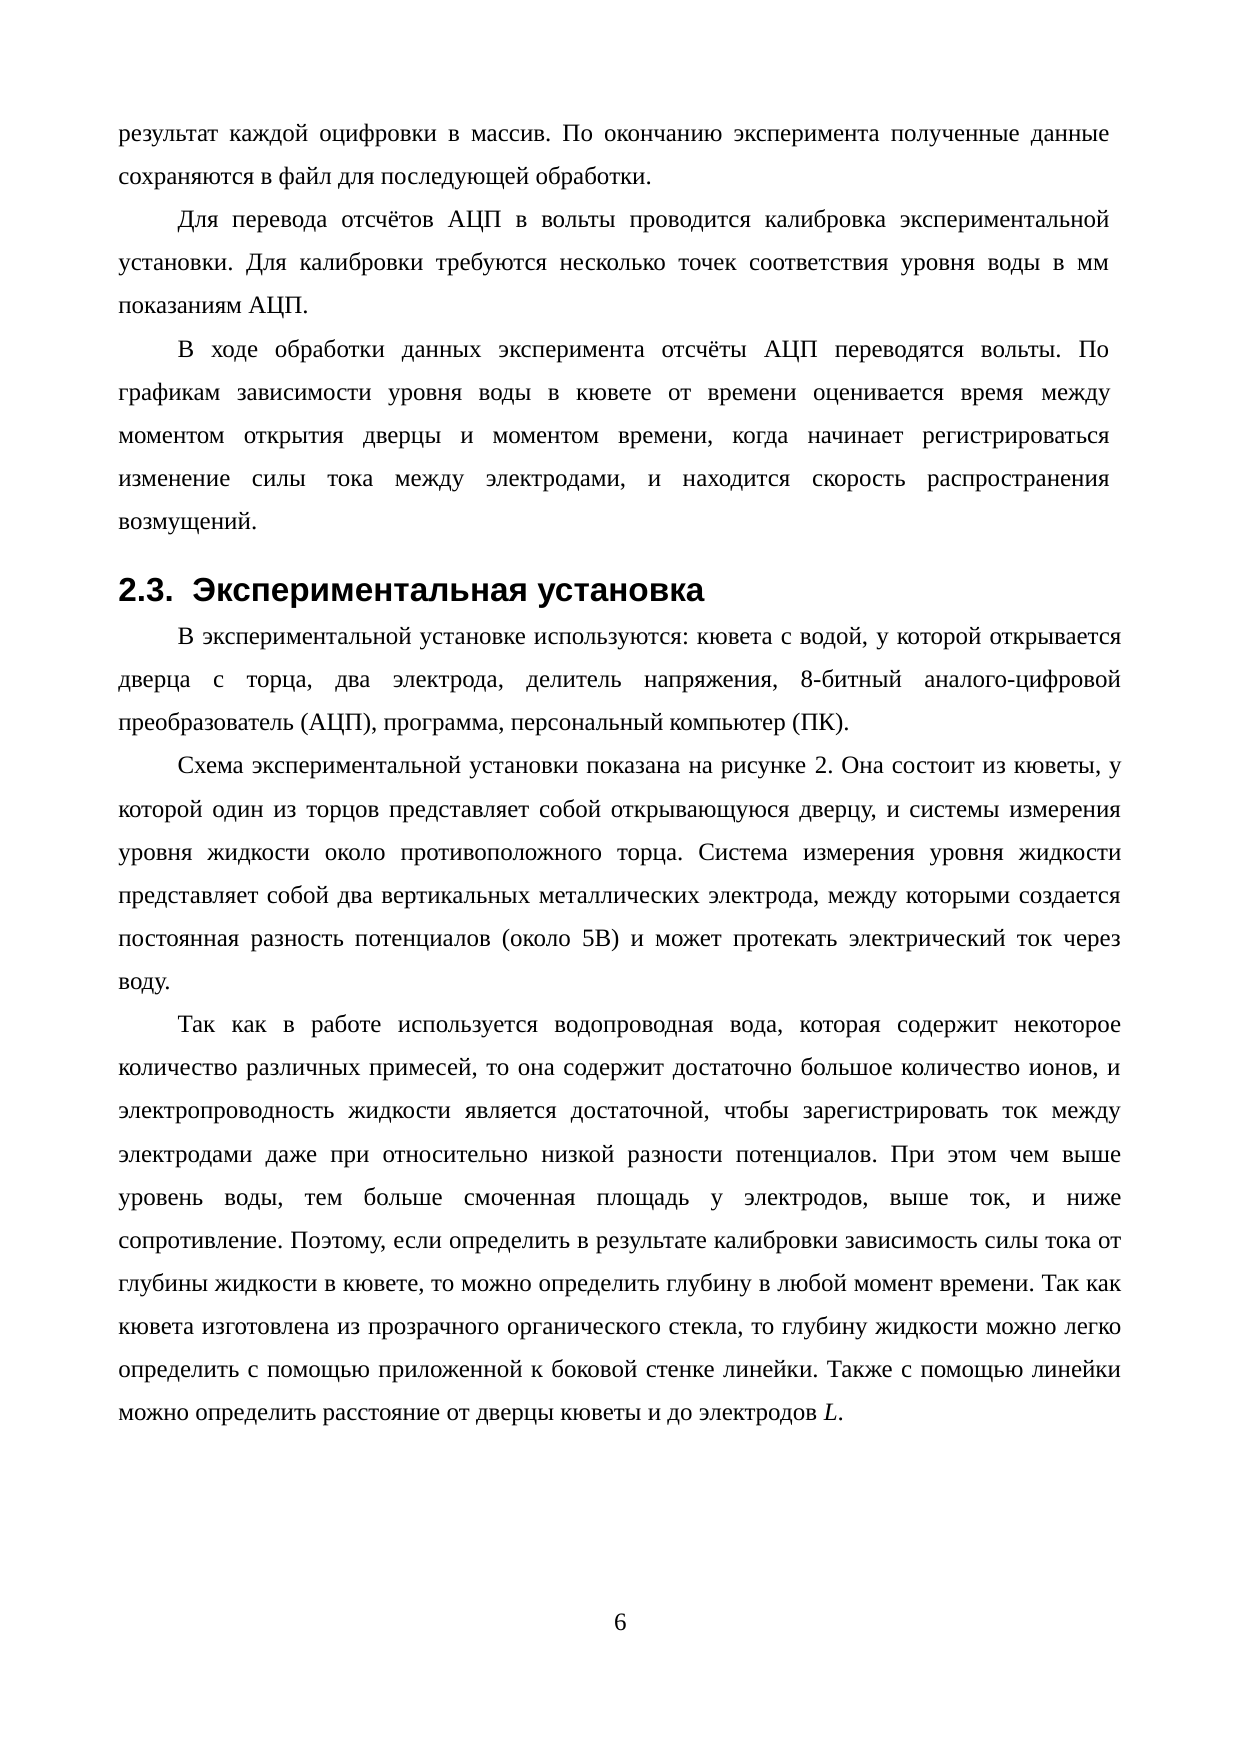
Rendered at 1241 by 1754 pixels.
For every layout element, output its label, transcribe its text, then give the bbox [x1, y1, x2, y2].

text Схема экспериментальной установки показана на рисунке 2. Она состоит из кюветы, у которой один из торцов представляет собой открывающуюся дверцу, и системы измерения уровня жидкости около противоположного торца. Система измерения уровня жидкости представляет собой два вертикальных металлических электрода, между которыми создается постоянная разность потенциалов (около 5В) и может протекать электрический ток через воду. [118, 751, 1122, 995]
text Для перевода отсчётов АЦП в вольты проводится калибровка экспериментальной установки. Для калибровки требуются несколько точек соответствия уровня воды в мм показаниям АЦП. [118, 204, 1110, 319]
subtitle Экспериментальная установка [118, 570, 1122, 609]
text Так как в работе используется водопроводная вода, которая содержит некоторое количество различных примесей, то она содержит достаточно большое количество ионов, и электропроводность жидкости является достаточной, чтобы зарегистрировать ток между электродами даже при относительно низкой разности потенциалов. При этом чем выше уровень воды, тем больше смоченная площадь у электродов, выше ток, и ниже сопротивление. Поэтому, если определить в результате калибровки зависимость силы тока от глубины жидкости в кювете, то можно определить глубину в любой момент времени. Так как кювета изготовлена из прозрачного органического стекла, то глубину жидкости можно легко определить с помощью приложенной к боковой стенке линейки. Также с помощью линейки можно определить расстояние от дверцы кюветы и до электродов L. [118, 1009, 1122, 1426]
text результат каждой оцифровки в массив. По окончанию эксперимента полученные данные сохраняются в файл для последующей обработки. [118, 118, 1110, 190]
text В ходе обработки данных эксперимента отсчёты АЦП переводятся вольты. По графикам зависимости уровня воды в кювете от времени оценивается время между моментом открытия дверцы и моментом времени, когда начинает регистрироваться изменение силы тока между электродами, и находится скорость распространения возмущений. [118, 334, 1110, 535]
text В экспериментальной установке используются: кювета с водой, у которой открывается дверца с торца, два электрода, делитель напряжения, 8-битный аналого-цифровой преобразователь (АЦП), программа, персональный компьютер (ПК). [118, 621, 1122, 736]
